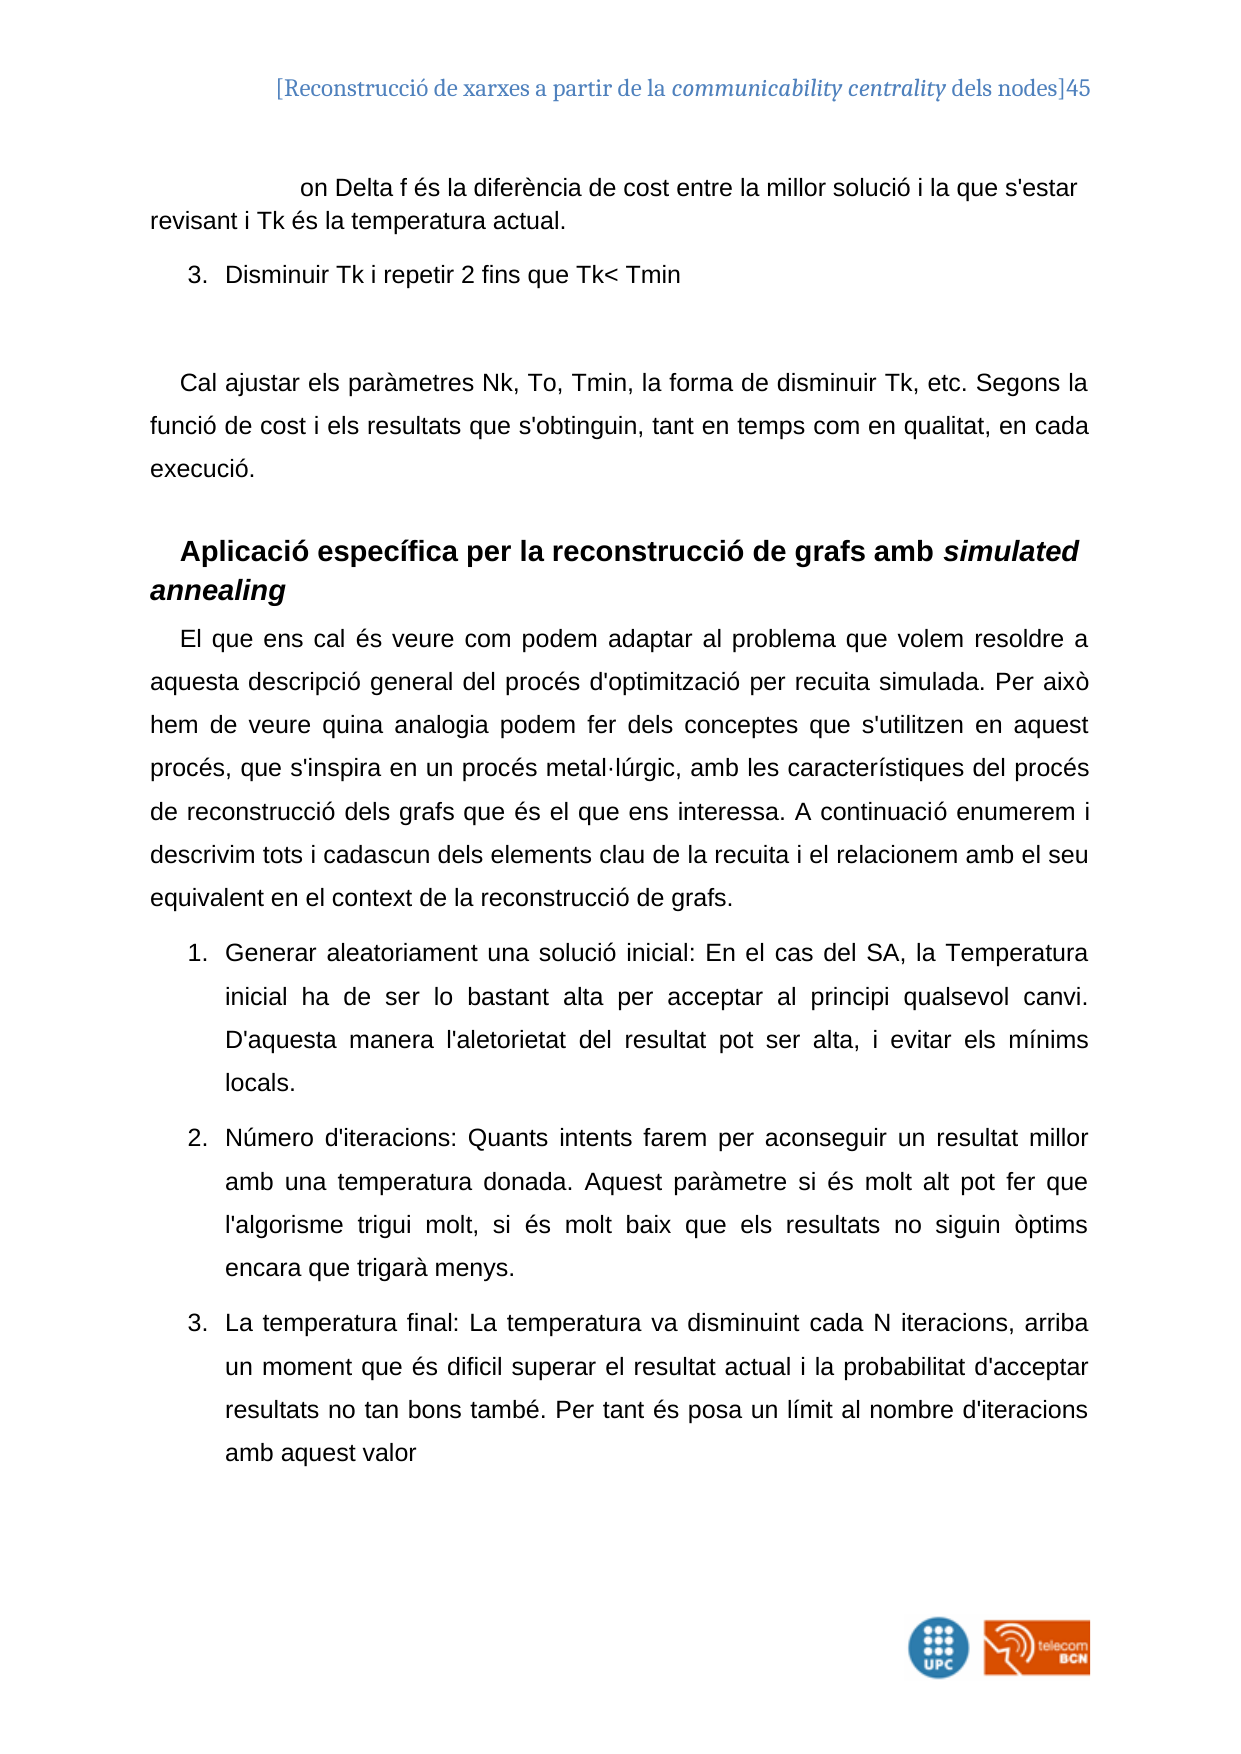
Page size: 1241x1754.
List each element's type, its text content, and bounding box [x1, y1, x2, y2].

text El que ens cal és veure com podem adaptar al problema que volem resoldre a aquesta descripció general del procés d'optimització per recuita simulada. Per això hem de veure quina analogia podem fer dels conceptes que s'utilitzen en aquest procés, que s'inspira en un procés metal·lúrgic, amb les característiques del procés de reconstrucció dels grafs que és el que ens interessa. A continuació enumerem i descrivim tots i cadascun dels elements clau de la recuita i el relacionem amb el seu equivalent en el context de la reconstrucció de grafs. [150, 624, 1090, 911]
text on Delta f és la diferència de cost entre la millor solució i la que s'estar revisant i Tk és la temperatura actual. [150, 173, 1090, 235]
text Cal ajustar els paràmetres Nk, To, Tmin, la forma de disminuir Tk, etc. Segons la funció de cost i els resultats que s'obtinguin, tant en temps com en qualitat, en cada execució. [150, 367, 1090, 482]
list Generar aleatoriament una solució inicial: En el cas del SA, la Temperatura inicial ha de ser lo bastant alta per acceptar al principi qualsevol canvi. D'aquesta manera l'aletorietat del resultat pot ser alta, i evitar els mínims locals. [187, 938, 1090, 1096]
picture [904, 1614, 1091, 1681]
list Número d'iteracions: Quants intents farem per aconseguir un resultat millor amb una temperatura donada. Aquest paràmetre si és molt alt pot fer que l'algorisme trigui molt, si és molt baix que els resultats no siguin òptims encara que trigarà menys. [187, 1123, 1090, 1281]
list Disminuir Tk i repetir 2 fins que Tk< Tmin [187, 260, 1090, 288]
list La temperatura final: La temperatura va disminuint cada N iteracions, arriba un moment que és dificil superar el resultat actual i la probabilitat d'acceptar resultats no tan bons també. Per tant és posa un límit al nombre d'iteracions amb aquest valor [187, 1308, 1090, 1466]
subtitle Aplicació específica per la reconstrucció de grafs amb simulated annealing [150, 534, 1090, 606]
